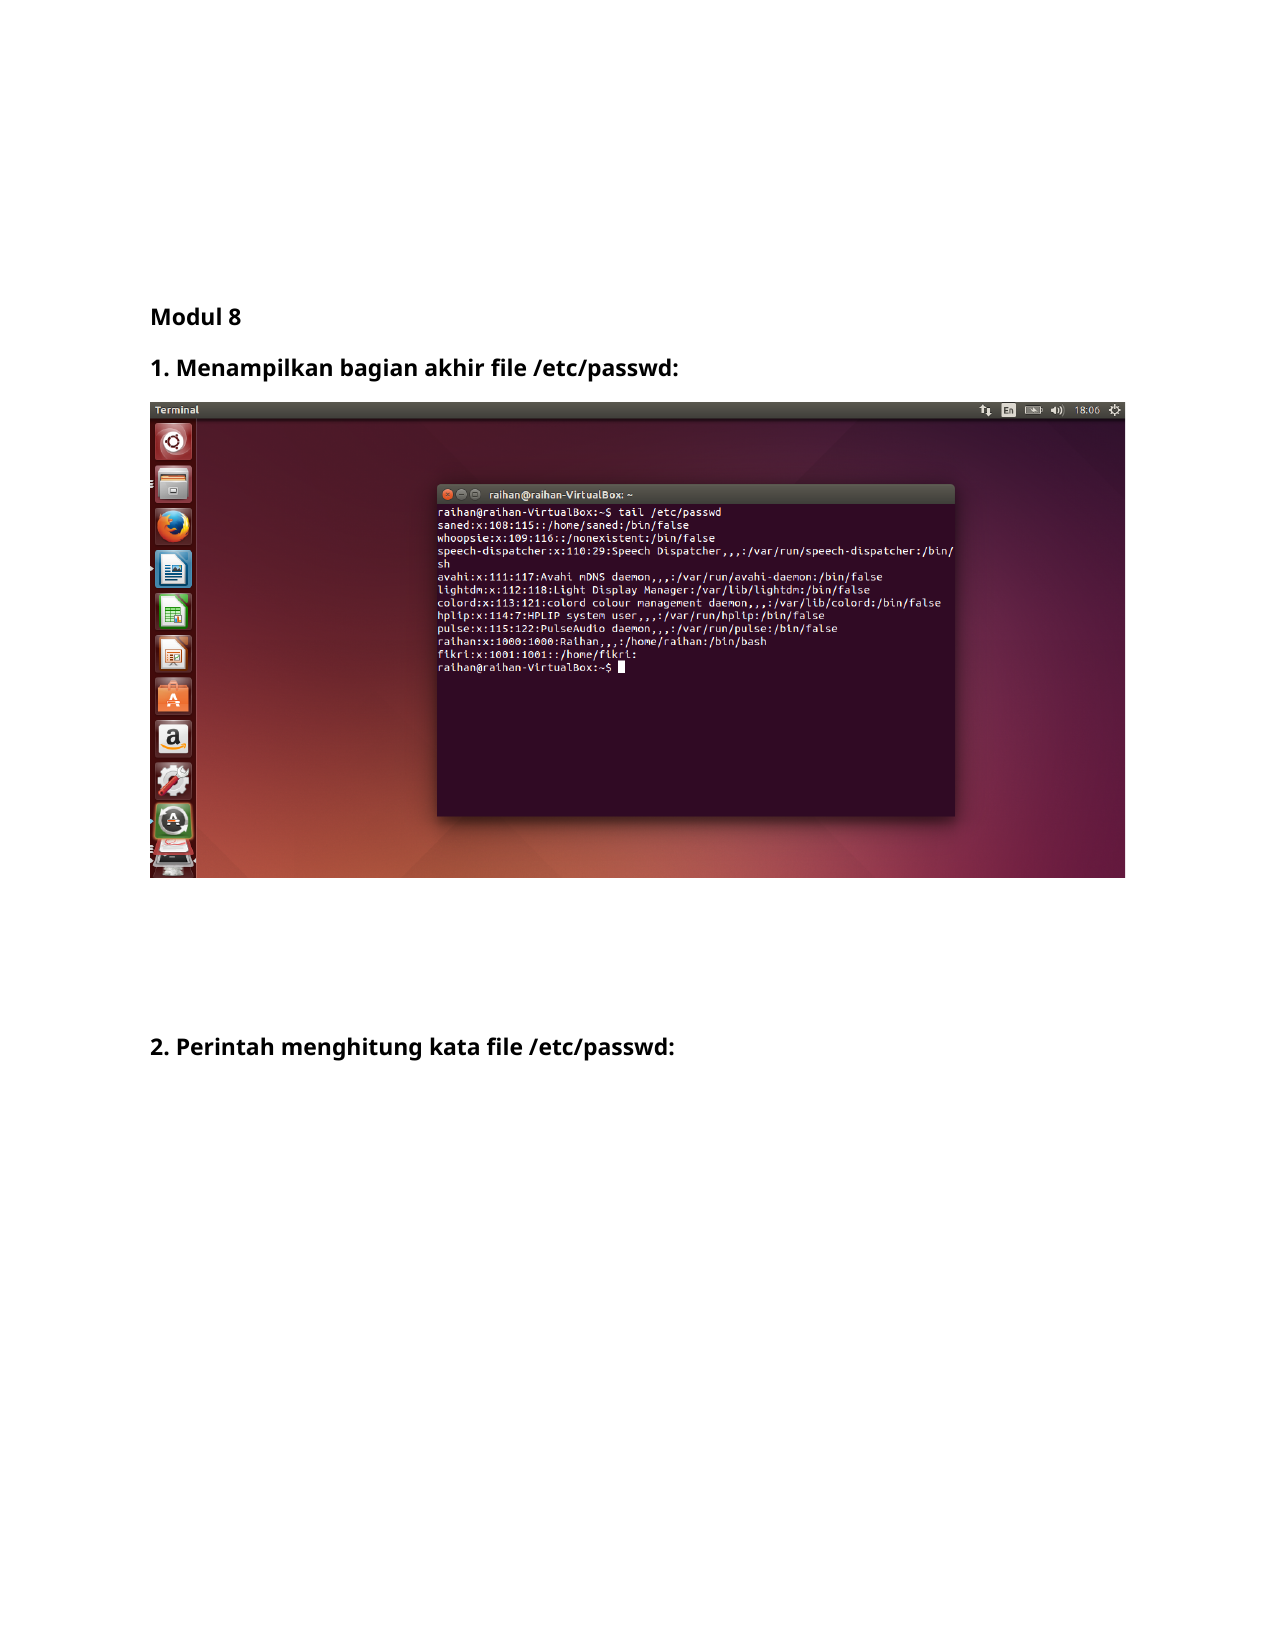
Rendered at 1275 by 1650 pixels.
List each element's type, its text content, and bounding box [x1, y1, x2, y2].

picture [150, 402, 1125, 878]
text 2. Perintah menghitung kata file /etc/passwd: [150, 1031, 1125, 1062]
text Modul 8 [150, 301, 1125, 332]
text 1. Menampilkan bagian akhir file /etc/passwd: [150, 352, 1125, 383]
